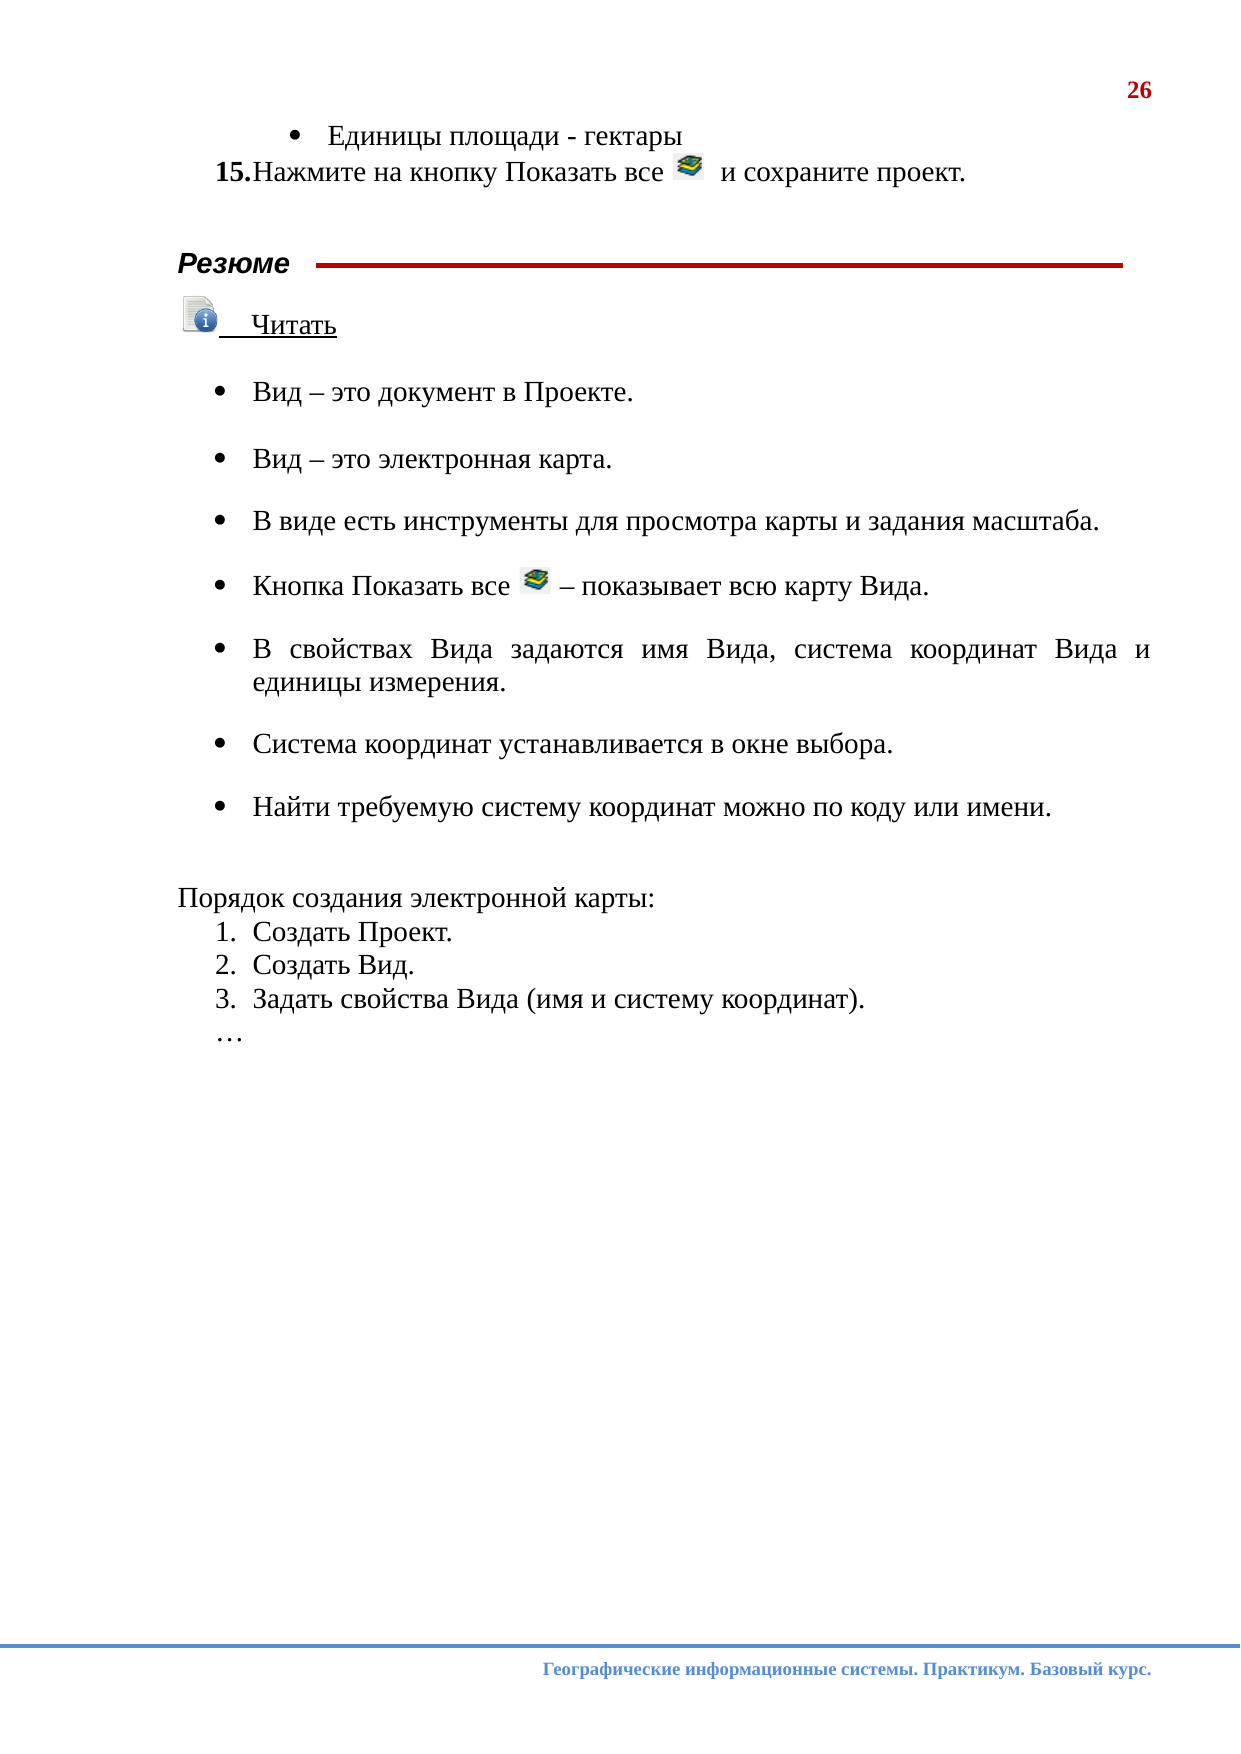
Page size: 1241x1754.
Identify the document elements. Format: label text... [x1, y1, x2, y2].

text Порядок создания электронной карты: [177, 880, 1152, 914]
list Вид – это электронная карта. [215, 441, 1152, 475]
list Единицы площади - гектары [290, 118, 1152, 152]
picture [519, 567, 551, 594]
picture [178, 293, 218, 333]
list Создать Проект. [215, 914, 1152, 947]
list Задать свойства Вида (имя и систему координат). [215, 981, 1152, 1014]
list Нажмите на кнопку Показать все и сохраните проект. [215, 152, 1152, 188]
text Читать [177, 292, 1152, 340]
list Кнопка Показать все – показывает всю карту Вида. [215, 566, 1152, 602]
subtitle Резюме [177, 246, 1152, 280]
text … [215, 1014, 1152, 1048]
list Создать Вид. [215, 947, 1152, 981]
list Система координат устанавливается в окне выбора. [215, 727, 1152, 760]
list Найти требуемую систему координат можно по коду или имени. [215, 789, 1152, 823]
list Вид – это документ в Проекте. [215, 374, 1152, 408]
list В виде есть инструменты для просмотра карты и задания масштаба. [215, 503, 1152, 537]
picture [672, 153, 705, 180]
list В свойствах Вида задаются имя Вида, система координат Вида и единицы измерения. [215, 631, 1152, 698]
